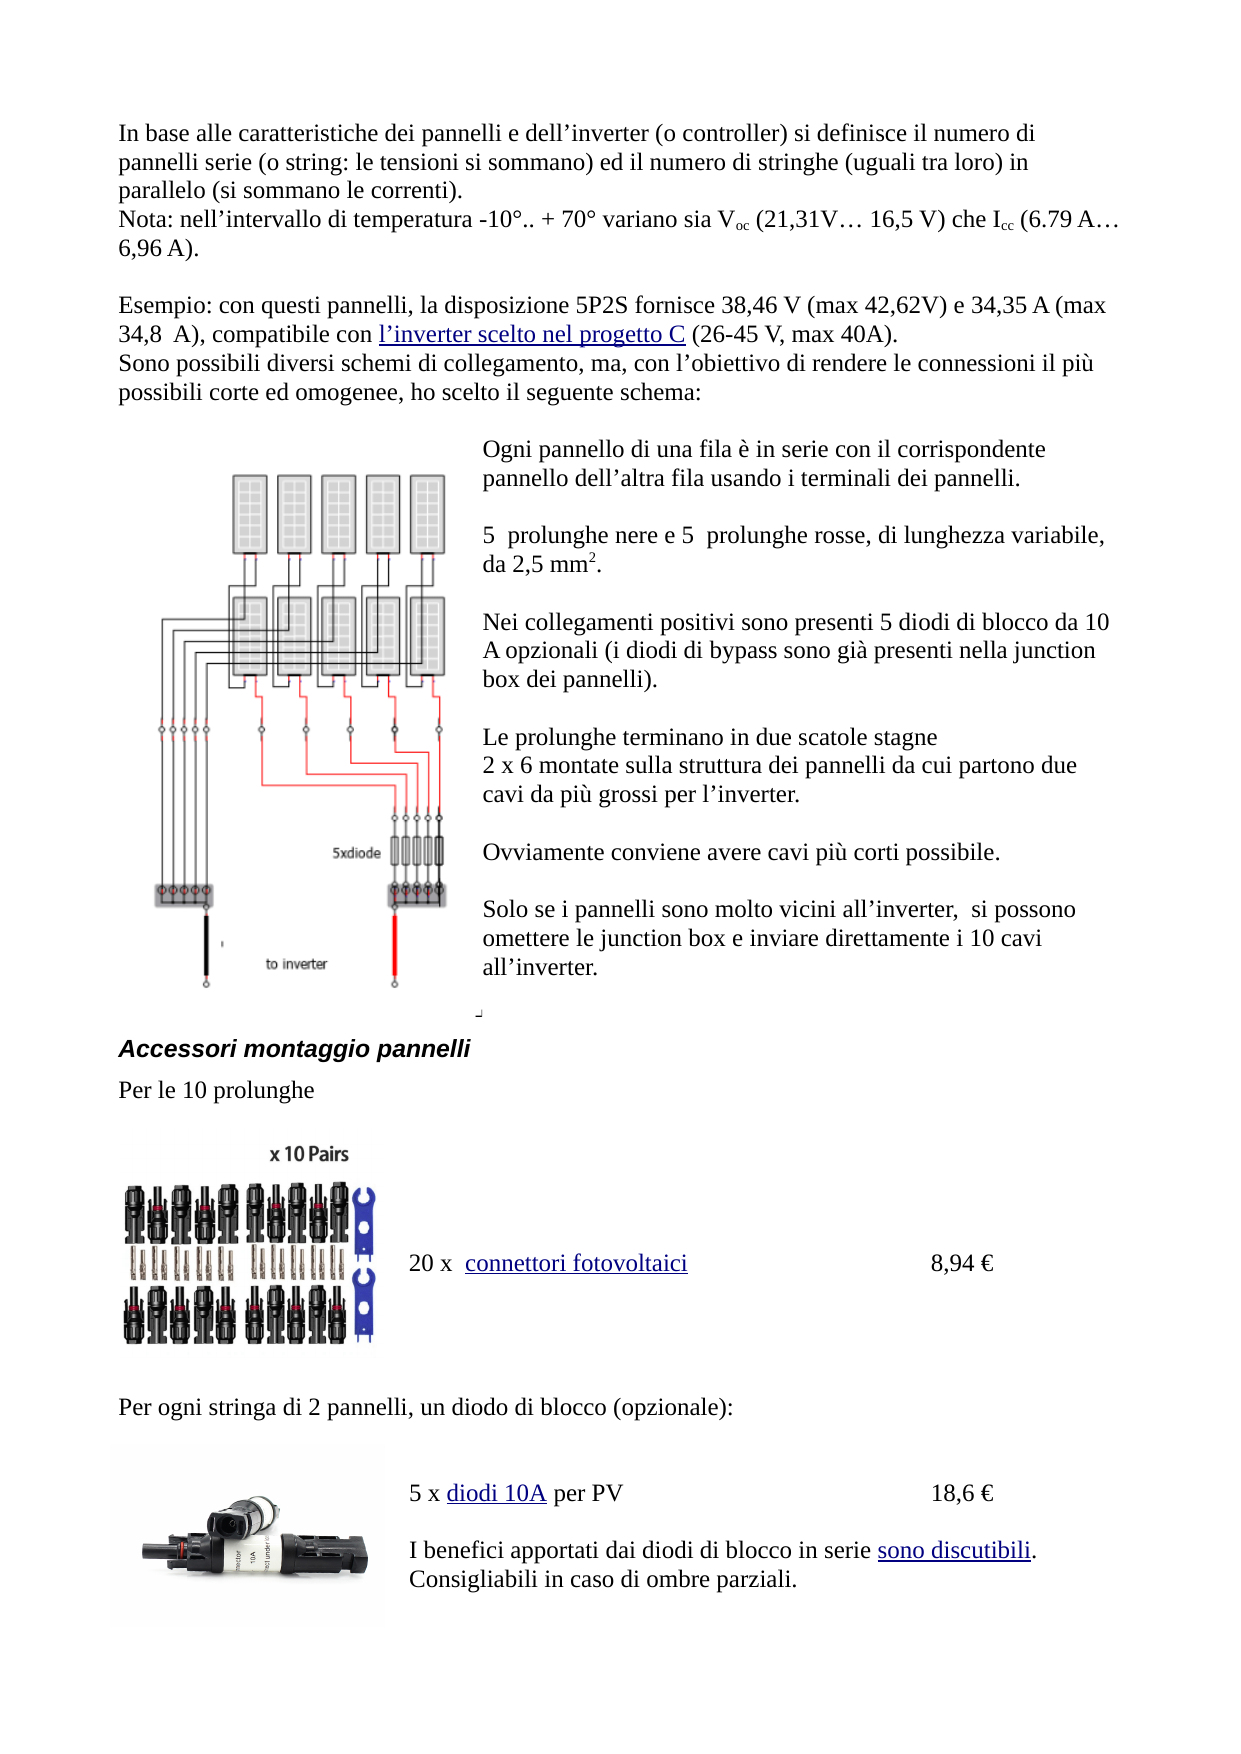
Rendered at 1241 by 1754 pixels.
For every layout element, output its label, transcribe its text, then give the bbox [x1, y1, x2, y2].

subtitle Accessori montaggio pannelli [118, 1034, 1122, 1063]
text Nota: nell’intervallo di temperatura -10°.. + 70° variano sia Voc (21,31V… 16,5 V) che Icc (6.79 A… 6,96 A). [118, 204, 1122, 262]
text Esempio: con questi pannelli, la disposizione 5P2S fornisce 38,46 V (max 42,62V) e 34,35 A (max 34,8 A), compatibile con l’inverter scelto nel progetto C (26-45 V, max 40A). [118, 291, 1122, 348]
text Per ogni stringa di 2 pannelli, un diodo di blocco (opzionale): [118, 1392, 1122, 1420]
text Solo se i pannelli sono molto vicini all’inverter, si possono omettere le junction box e inviare direttamente i 10 cavi all’inverter. [483, 894, 1122, 981]
text 2 x 6 montate sulla struttura dei pannelli da cui partono due cavi da più grossi per l’inverter. [483, 751, 1122, 808]
text Per le 10 prolunghe [118, 1075, 1122, 1104]
text 5 prolunghe nere e 5 prolunghe rosse, di lunghezza variabile, da 2,5 mm2. [483, 521, 1122, 578]
text Ogni pannello di una fila è in serie con il corrispondente pannello dell’altra fila usando i terminali dei pannelli. [118, 434, 1122, 492]
text In base alle caratteristiche dei pannelli e dell’inverter (o controller) si definisce il numero di pannelli serie (o string: le tensioni si sommano) ed il numero di stringhe (uguali tra loro) in parallelo (si sommano le correnti). [118, 118, 1122, 204]
text 5 x diodi 10A per PV 18,6 € [386, 1478, 1122, 1507]
text Consigliabili in caso di ombre parziali. [386, 1564, 1122, 1593]
text 20 x connettori fotovoltaici 8,94 € [385, 1248, 1122, 1277]
text I benefici apportati dai diodi di blocco in serie sono discutibili. [386, 1535, 1122, 1564]
picture [124, 445, 483, 1017]
text Sono possibili diversi schemi di collegamento, ma, con l’obiettivo di rendere le connessioni il più possibili corte ed omogenee, ho scelto il seguente schema: [118, 348, 1122, 406]
text Ovviamente conviene avere cavi più corti possibile. [483, 837, 1122, 866]
picture [118, 1130, 385, 1358]
picture [110, 1444, 386, 1627]
text Nei collegamenti positivi sono presenti 5 diodi di blocco da 10 A opzionali (i diodi di bypass sono già presenti nella junction box dei pannelli). [483, 607, 1122, 693]
text Le prolunghe terminano in due scatole stagne [483, 722, 1122, 751]
